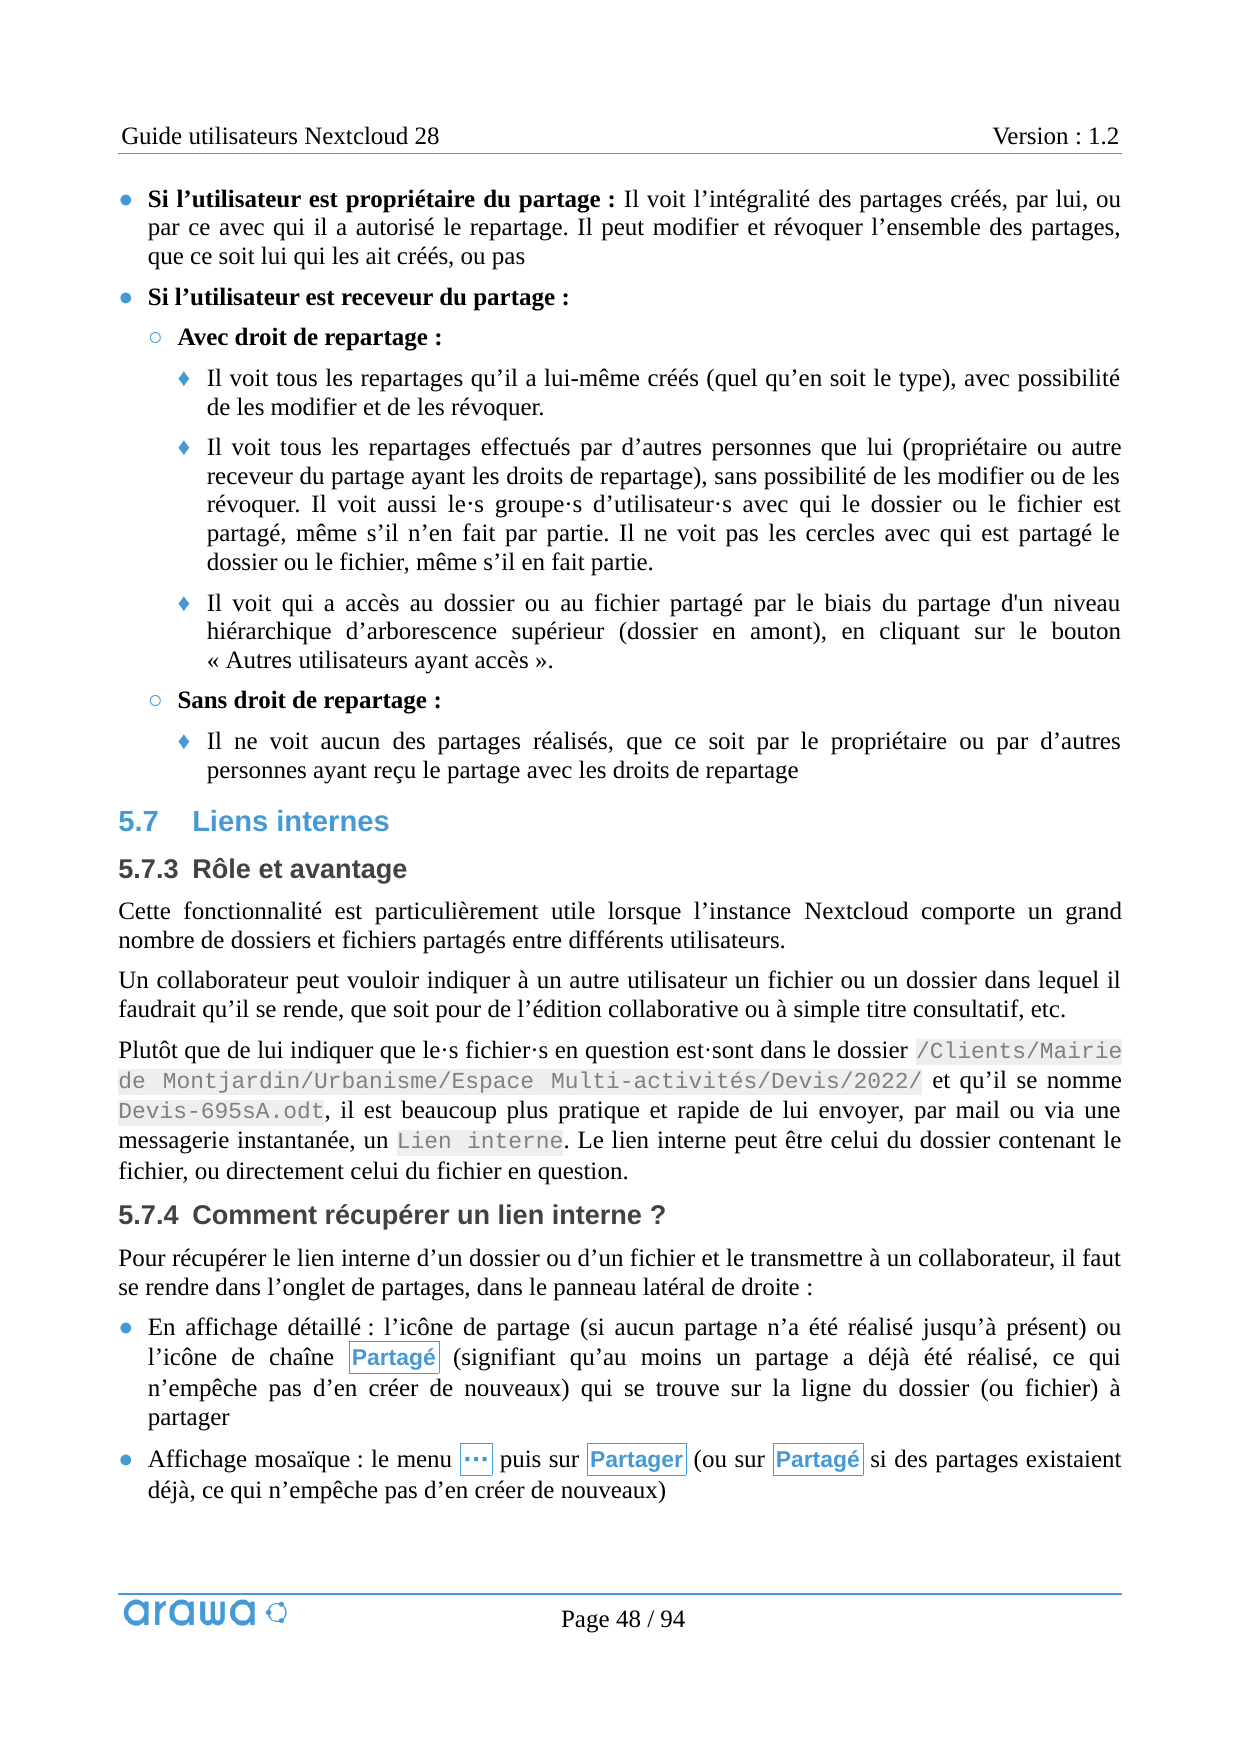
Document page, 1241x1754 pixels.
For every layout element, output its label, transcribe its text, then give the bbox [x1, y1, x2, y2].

text Pour récupérer le lien interne d’un dossier ou d’un fichier et le transmettre à un collaborateur, il faut se rendre dans l’onglet de partages, dans le panneau latéral de droite : [118, 1243, 1122, 1300]
text Plutôt que de lui indiquer que le·s fichier·s en question est·sont dans le dossier /Clients/Mairie de Montjardin/Urbanisme/Espace Multi-activités/Devis/2022/ et qu’il se nomme Devis-695sA.odt, il est beaucoup plus pratique et rapide de lui envoyer, par mail ou via une messagerie instantanée, un Lien interne. Le lien interne peut être celui du dossier contenant le fichier, ou directement celui du fichier en question. [118, 1035, 1122, 1184]
text Cette fonctionnalité est particulièrement utile lorsque l’instance Nextcloud comporte un grand nombre de dossiers et fichiers partagés entre différents utilisateurs. [118, 896, 1122, 954]
list Si l’utilisateur est receveur du partage : [118, 282, 1122, 311]
list Sans droit de repartage : [148, 686, 1122, 714]
subtitle Comment récupérer un lien interne ? [118, 1199, 1122, 1230]
list En affichage détaillé : l’icône de partage (si aucun partage n’a été réalisé jusqu’à présent) ou l’icône de chaîne Partagé (signifiant qu’au moins un partage a déjà été réalisé, ce qui n’empêche pas d’en créer de nouveaux) qui se trouve sur la ligne du dossier (ou fichier) à partager [118, 1312, 1122, 1431]
list Il ne voit aucun des partages réalisés, que ce soit par le propriétaire ou par d’autres personnes ayant reçu le partage avec les droits de repartage [177, 726, 1122, 784]
list Il voit tous les repartages qu’il a lui-même créés (quel qu’en soit le type), avec possibilité de les modifier et de les révoquer. [177, 363, 1122, 420]
list Il voit qui a accès au dossier ou au fichier partagé par le biais du partage d'un niveau hiérarchique d’arborescence supérieur (dossier en amont), en cliquant sur le bouton « Autres utilisateurs ayant accès ». [177, 588, 1122, 674]
picture [121, 1597, 290, 1628]
list Si l’utilisateur est propriétaire du partage : Il voit l’intégralité des partages créés, par lui, ou par ce avec qui il a autorisé le repartage. Il peut modifier et révoquer l’ensemble des partages, que ce soit lui qui les ait créés, ou pas [118, 184, 1122, 270]
subtitle Rôle et avantage [118, 853, 1122, 884]
text Un collaborateur peut vouloir indiquer à un autre utilisateur un fichier ou un dossier dans lequel il faudrait qu’il se rende, que soit pour de l’édition collaborative ou à simple titre consultatif, etc. [118, 966, 1122, 1023]
list Avec droit de repartage : [148, 322, 1122, 351]
list Il voit tous les repartages effectués par d’autres personnes que lui (propriétaire ou autre receveur du partage ayant les droits de repartage), sans possibilité de les modifier ou de les révoquer. Il voit aussi le⋅s groupe·s d’utilisateur·s avec qui le dossier ou le fichier est partagé, même s’il n’en fait par partie. Il ne voit pas les cercles avec qui est partagé le dossier ou le fichier, même s’il en fait partie. [177, 432, 1122, 576]
list Affichage mosaïque : le menu ⋅⋅⋅ puis sur Partager (ou sur Partagé si des partages existaient déjà, ce qui n’empêche pas d’en créer de nouveaux) [118, 1442, 1122, 1504]
subtitle Liens internes [118, 804, 1122, 838]
